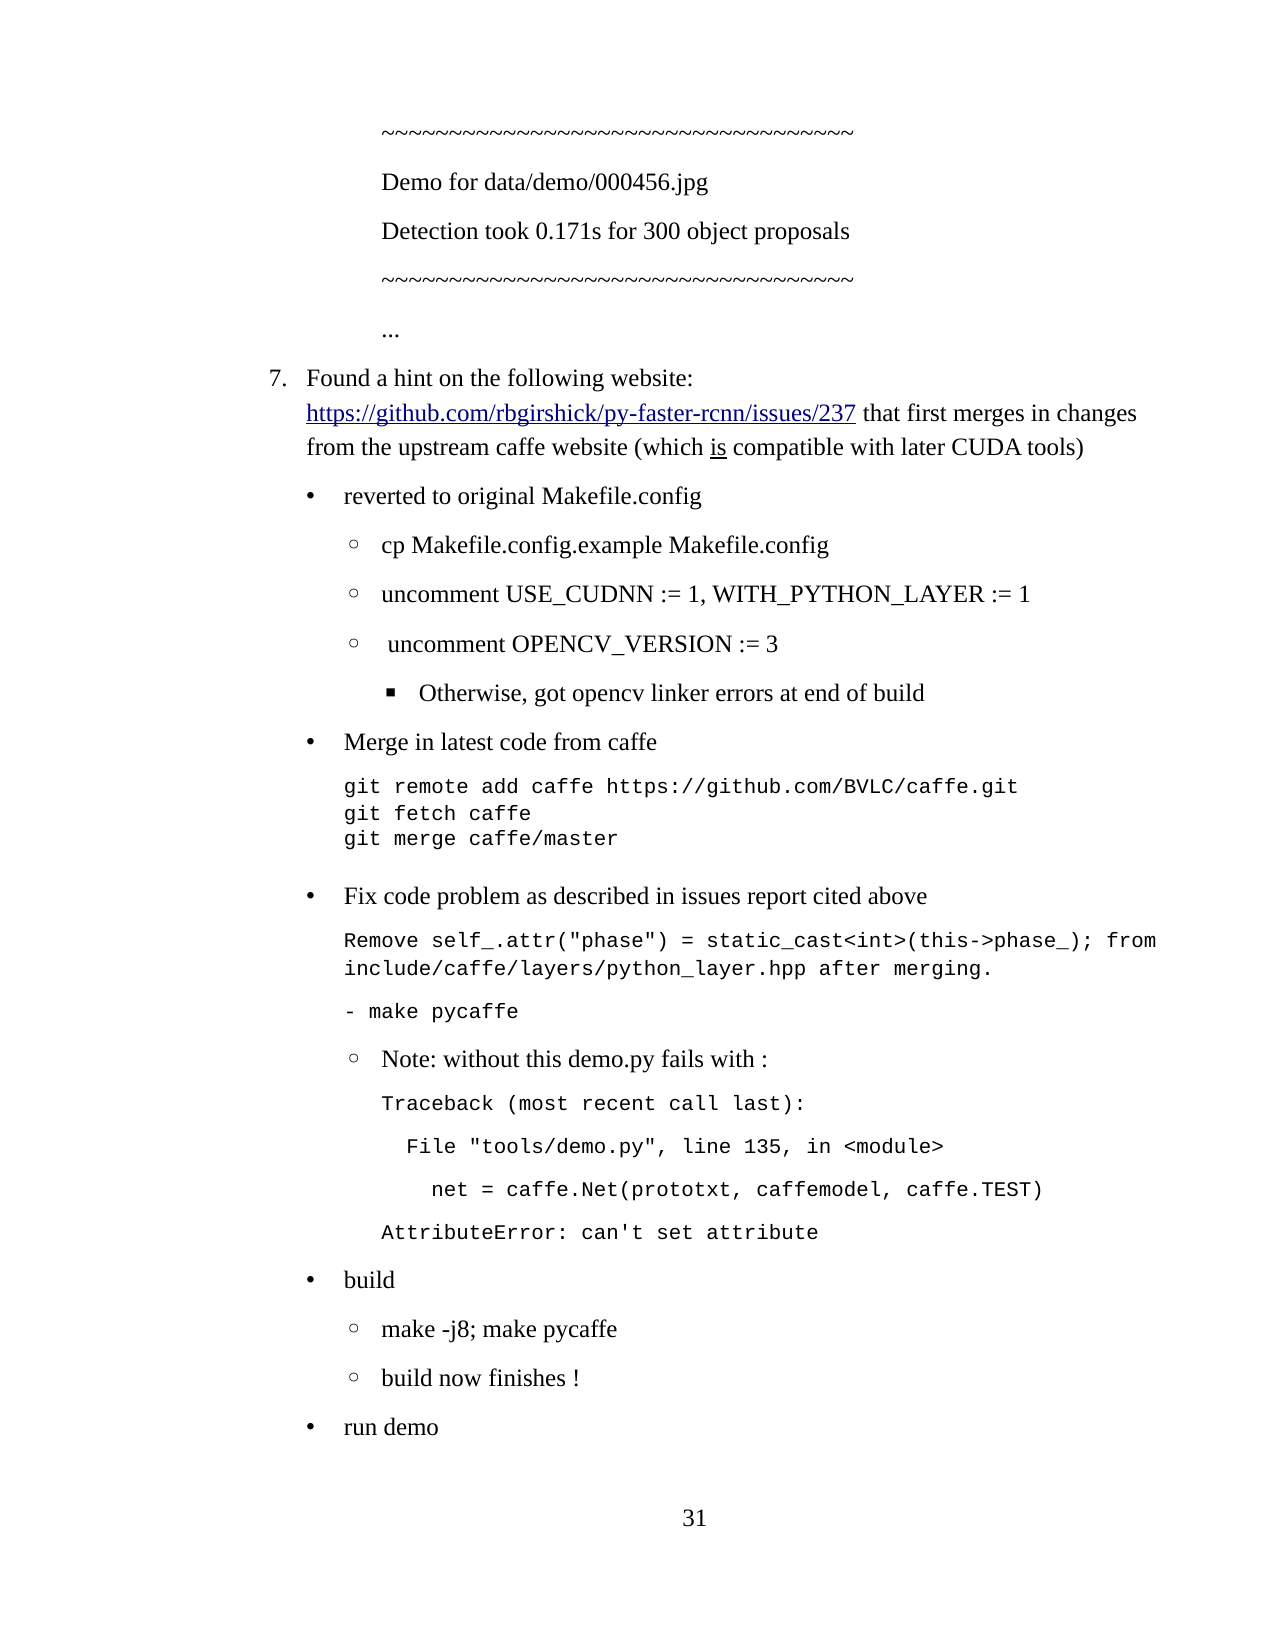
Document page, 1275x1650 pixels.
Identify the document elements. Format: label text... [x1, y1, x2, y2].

text net = caffe.Net(prototxt, caffemodel, caffe.TEST) [381, 1179, 1158, 1203]
list reverted to original Makefile.config [306, 481, 1158, 510]
list make -j8; make pycaffe [344, 1314, 1158, 1343]
list run demo [306, 1412, 1158, 1441]
list uncomment OPENCV_VERSION := 3 [344, 629, 1158, 657]
list Note: without this demo.py fails with : [344, 1044, 1158, 1073]
text git remote add caffe https://github.com/BVLC/caffe.git [344, 776, 1158, 799]
list build now finishes ! [344, 1363, 1158, 1392]
text - make pycaffe [344, 1001, 1158, 1025]
list cp Makefile.config.example Makefile.config [344, 531, 1158, 559]
list build [306, 1265, 1158, 1294]
text Remove self_.attr("phase") = static_cast<int>(this->phase_); from include/caffe/layers/python_layer.hpp after merging. [344, 930, 1158, 982]
text Traceback (most recent call last): [381, 1093, 1158, 1117]
list Found a hint on the following website: https://github.com/rbgirshick/py-faster-rcnn/issues/237 that first merges in changes from the upstream caffe website (which is compatible with later CUDA tools) [269, 363, 1158, 461]
list uncomment USE_CUDNN := 1, WITH_PYTHON_LAYER := 1 [344, 579, 1158, 608]
list Otherwise, got opencv linker errors at end of build [381, 678, 1158, 706]
text File "tools/demo.py", line 135, in <module> [381, 1136, 1158, 1160]
text ~~~~~~~~~~~~~~~~~~~~~~~~~~~~~~~~~~~ [381, 118, 1158, 147]
text ~~~~~~~~~~~~~~~~~~~~~~~~~~~~~~~~~~~ [381, 265, 1158, 294]
text AttributeError: can't set attribute [381, 1222, 1158, 1246]
text Detection took 0.171s for 300 object proposals [381, 216, 1158, 245]
list Fix code problem as described in issues report cited above [306, 881, 1158, 910]
text git merge caffe/master [344, 828, 1158, 851]
text Demo for data/demo/000456.jpg [381, 167, 1158, 196]
text ... [381, 314, 1158, 343]
list Merge in latest code from caffe [306, 727, 1158, 756]
text git fetch caffe [344, 799, 1158, 828]
